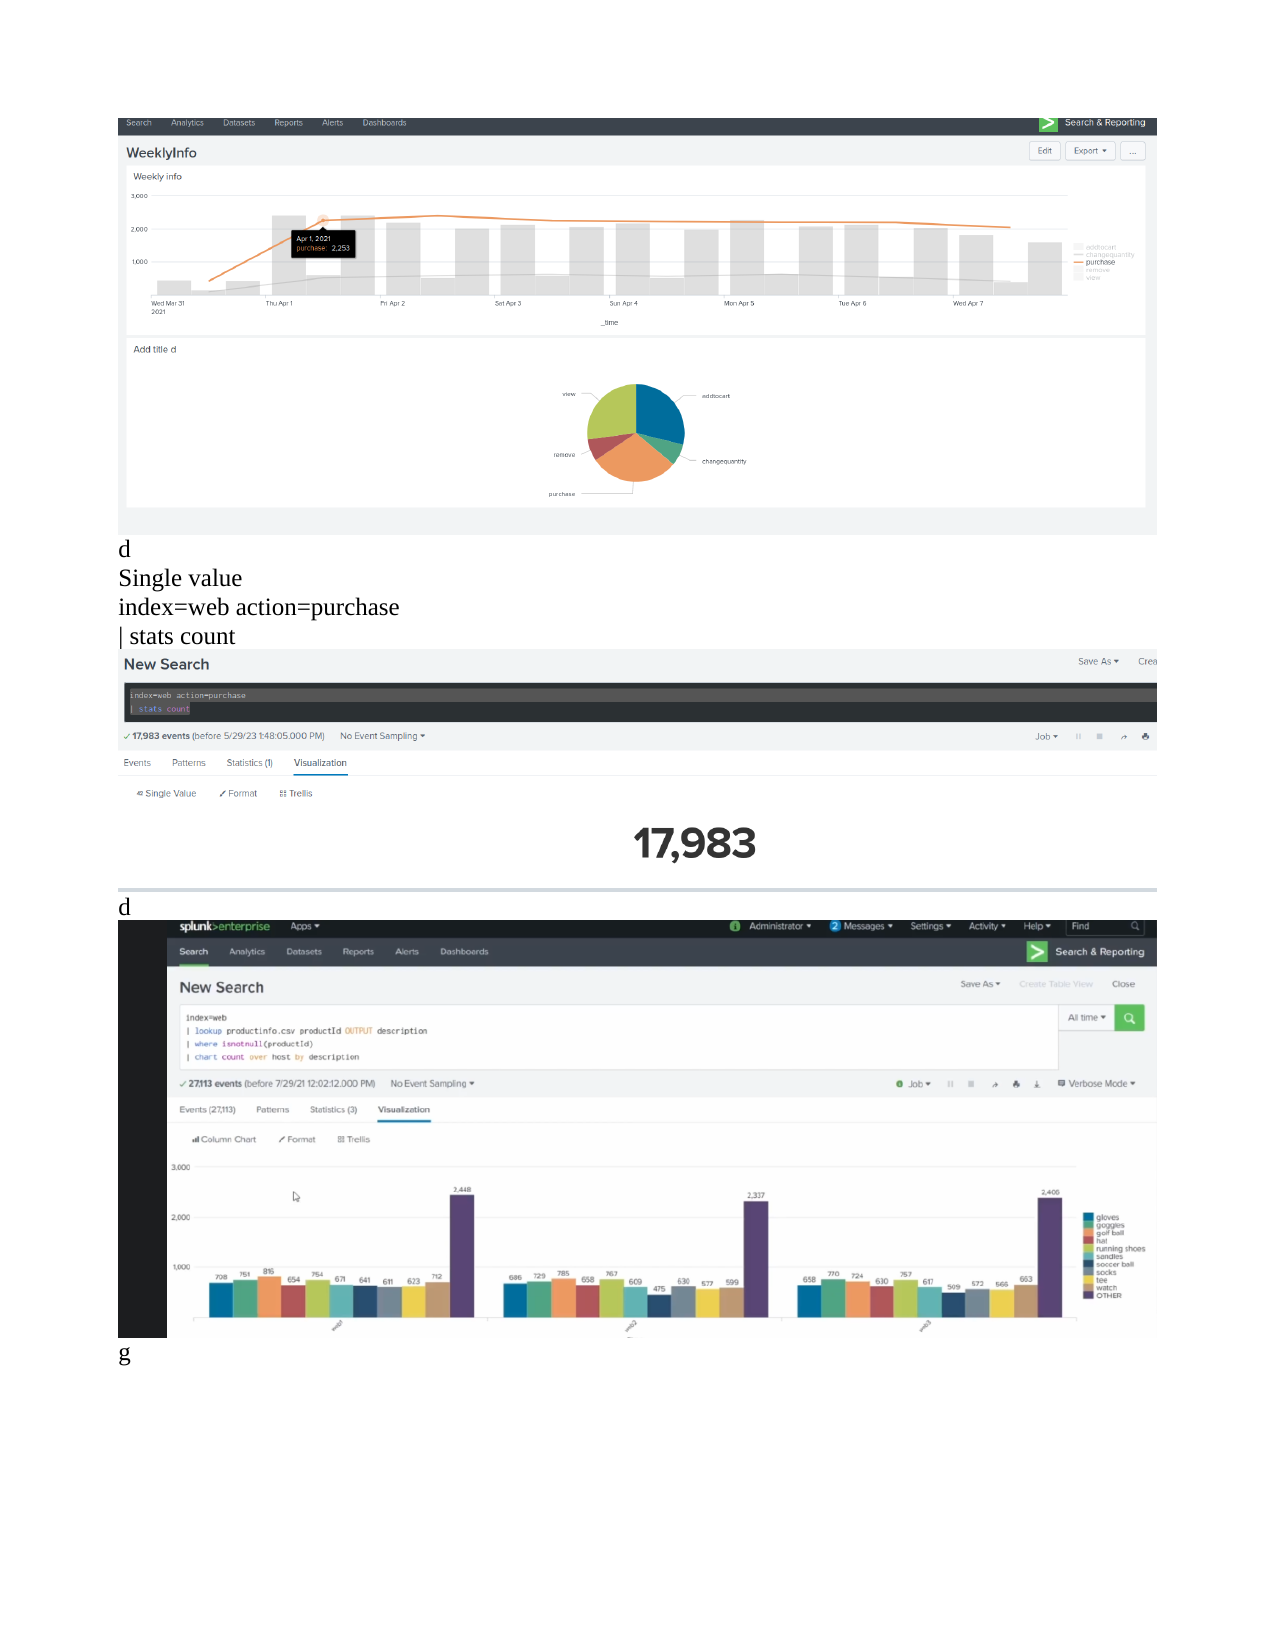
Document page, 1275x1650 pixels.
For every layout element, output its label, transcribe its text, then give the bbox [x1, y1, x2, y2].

picture [118, 920, 1157, 1338]
text index=web action=purchase [118, 592, 1157, 621]
text d [118, 892, 1157, 920]
picture [118, 649, 1157, 892]
picture [118, 118, 1157, 535]
text g [118, 1338, 1157, 1366]
text Single value [118, 563, 1157, 592]
text | stats count [118, 621, 1157, 649]
text d [118, 535, 1157, 563]
